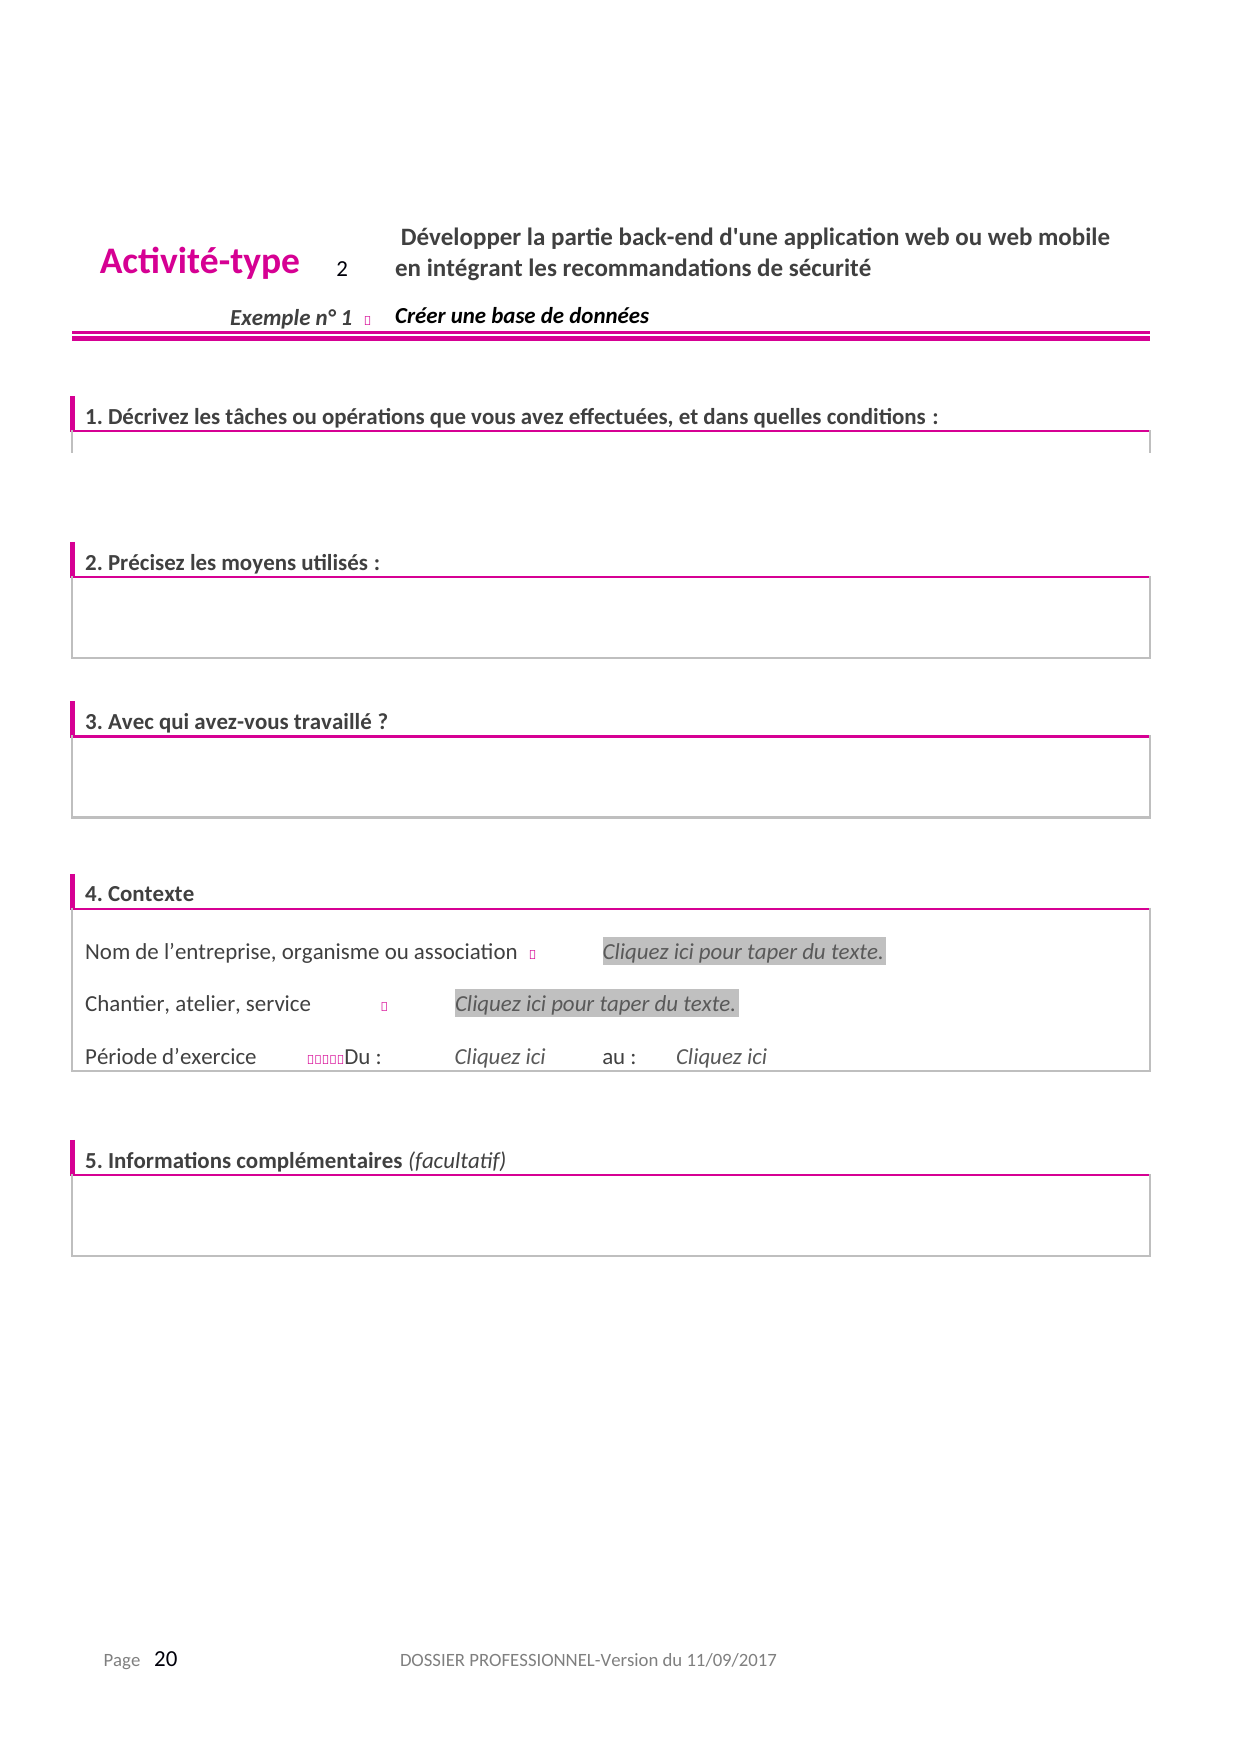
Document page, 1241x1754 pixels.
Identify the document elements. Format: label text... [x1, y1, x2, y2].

table_cell Cliquez ici pour taper du texte. [442, 970, 1149, 1023]
table_cell [576, 910, 1149, 931]
table_cell [72, 1072, 1091, 1106]
table_cell Période d’exercice Du : Cliquez ici au : Cliquez ici [73, 1023, 1149, 1070]
table_header Développer la partie back-end d'une application web ou web mobile en intégrant les recommandations de sécurité [382, 216, 1150, 282]
table_cell Chantier, atelier, service  [73, 970, 442, 1023]
table_cell [1091, 1106, 1150, 1140]
table_cell [72, 819, 1091, 852]
table_cell [1091, 819, 1150, 852]
table_cell [73, 1197, 1149, 1233]
table_cell [72, 341, 1150, 375]
table_cell [72, 375, 1150, 396]
table_header Activité-type [72, 216, 323, 282]
table_cell Créer une base de données [382, 283, 1150, 331]
table_cell [73, 599, 1149, 636]
table_cell 3. Avec qui avez-vous travaillé ? [75, 701, 1150, 735]
table_cell [73, 578, 1149, 599]
table_cell [72, 680, 1150, 701]
table_cell [73, 1176, 1149, 1197]
table_cell 1. Décrivez les tâches ou opérations que vous avez effectuées, et dans quelles conditions : [75, 396, 1150, 430]
table_cell [73, 636, 1149, 657]
table_cell [72, 1106, 1091, 1140]
table_cell [73, 759, 1149, 795]
table_cell [73, 910, 576, 931]
table_cell Exemple n° 1  [72, 283, 382, 331]
table_cell [1091, 1140, 1150, 1174]
table_cell [1091, 1072, 1150, 1106]
table_cell [72, 853, 1150, 874]
table_cell [73, 432, 1149, 453]
table_cell 4. Contexte [75, 874, 1150, 908]
table_cell [73, 738, 1149, 759]
table_cell [73, 795, 1149, 816]
table_cell Nom de l’entreprise, organisme ou association  [73, 931, 576, 970]
table_cell [1091, 453, 1150, 521]
table_cell [72, 453, 1091, 521]
table_cell [72, 521, 1150, 542]
table_cell Cliquez ici pour taper du texte. [576, 931, 1149, 970]
table_header 2 [323, 216, 382, 282]
table_cell 5. Informations complémentaires (facultatif) [75, 1140, 1091, 1174]
table_cell [72, 659, 1150, 680]
table_cell 2. Précisez les moyens utilisés : [75, 542, 1150, 576]
table_cell [73, 1234, 1149, 1255]
